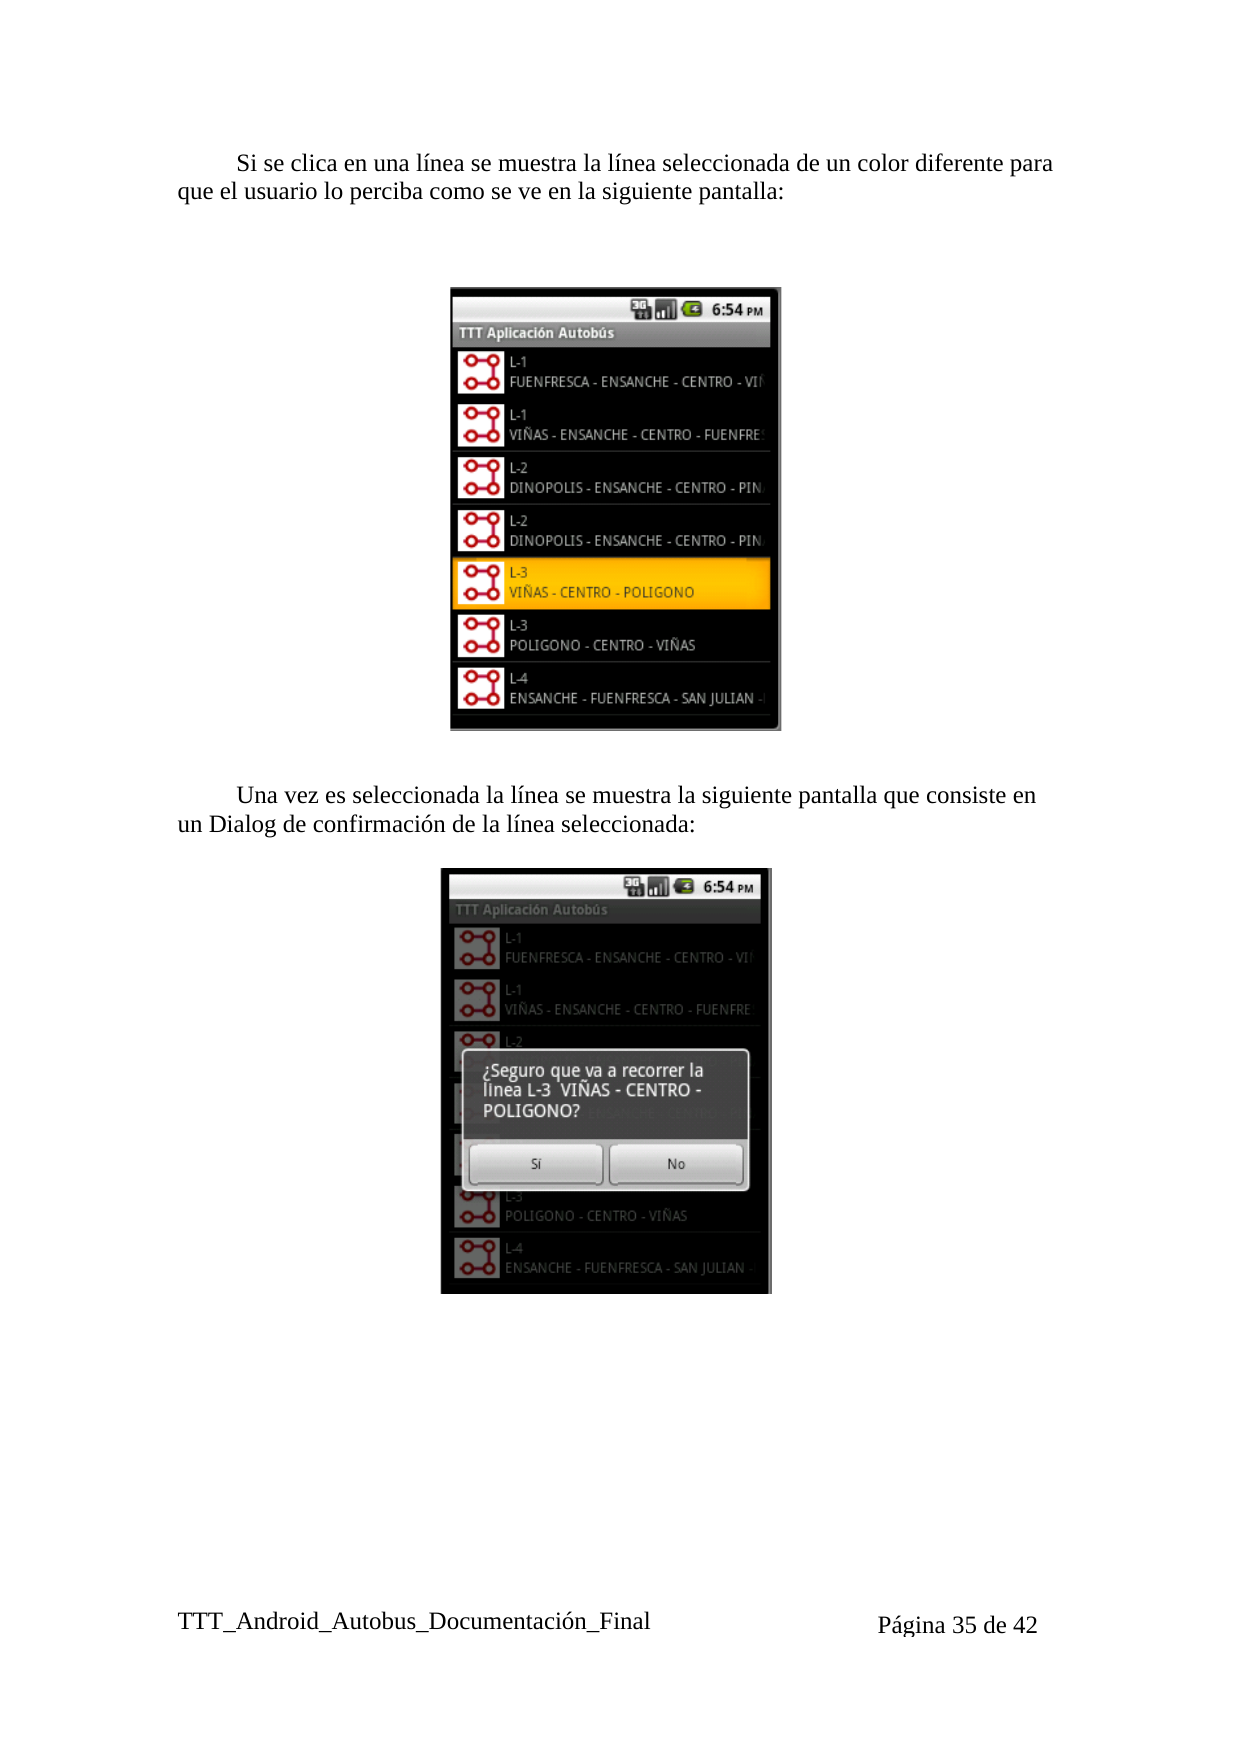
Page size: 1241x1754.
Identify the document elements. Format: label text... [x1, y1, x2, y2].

picture [450, 287, 631, 731]
picture [440, 868, 620, 1294]
text Si se clica en una línea se muestra la línea seleccionada de un color diferente para que el usuario lo perciba como se ve en la siguiente pantalla: [177, 148, 1063, 205]
text Una vez es seleccionada la línea se muestra la siguiente pantalla que consiste en un Dialog de confirmación de la línea seleccionada: [177, 780, 1063, 838]
